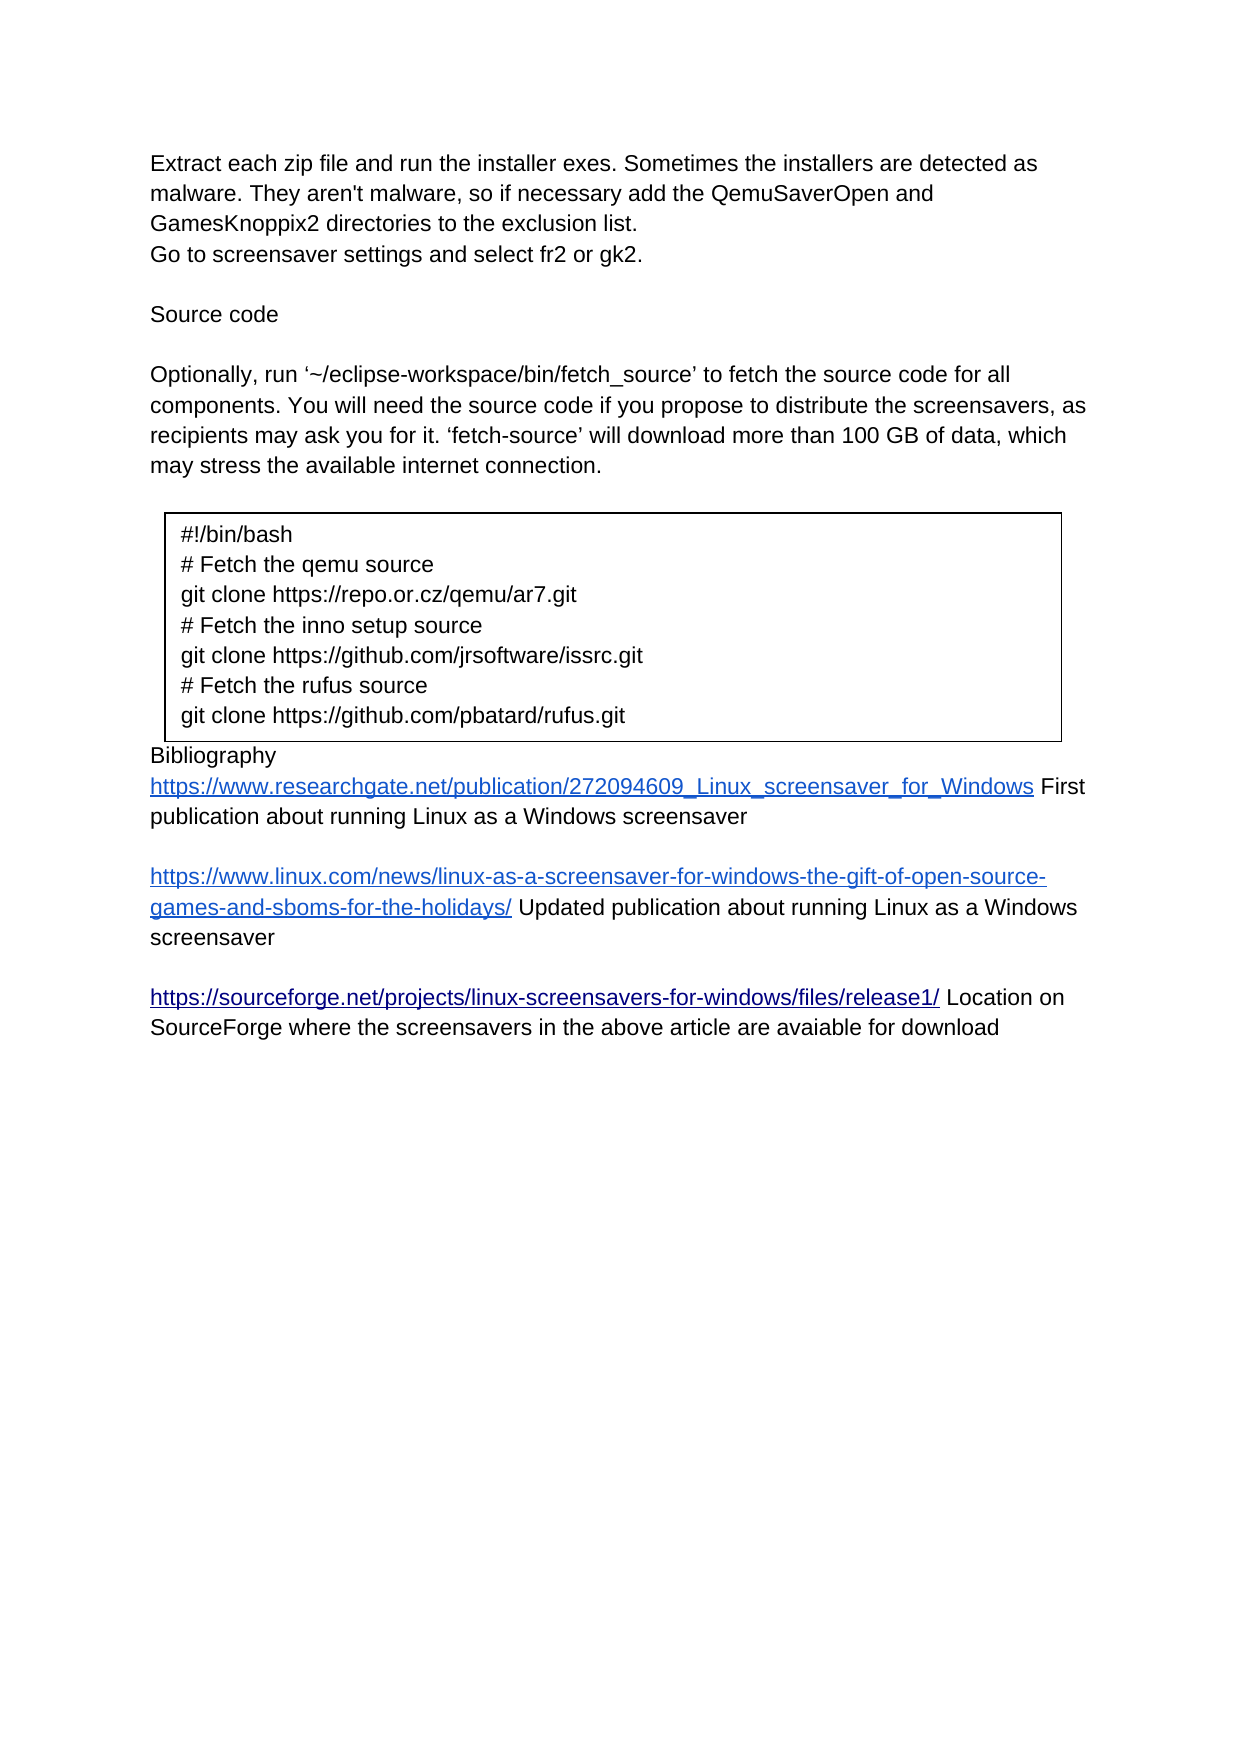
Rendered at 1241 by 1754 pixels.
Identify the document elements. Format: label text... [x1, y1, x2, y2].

text https://www.researchgate.net/publication/272094609_Linux_screensaver_for_Windows First publication about running Linux as a Windows screensaver [150, 773, 1091, 829]
text # Fetch the qemu source [181, 551, 1046, 578]
text Optionally, run ‘~/eclipse-workspace/bin/fetch_source’ to fetch the source code for all components. You will need the source code if you propose to distribute the screensavers, as recipients may ask you for it. ‘fetch-source’ will download more than 100 GB of data, which may stress the available internet connection. [150, 361, 1091, 478]
text #!/bin/bash [181, 521, 1046, 547]
text git clone https://github.com/jrsoftware/issrc.git [181, 642, 1046, 668]
text # Fetch the inno setup source [181, 612, 1046, 638]
text Go to screensaver settings and select fr2 or gk2. [150, 241, 1091, 267]
text https://www.linux.com/news/linux-as-a-screensaver-for-windows-the-gift-of-open-source-games-and-sboms-for-the-holidays/ Updated publication about running Linux as a Windows screensaver [150, 863, 1091, 950]
text Source code [150, 301, 1091, 327]
text https://sourceforge.net/projects/linux-screensavers-for-windows/files/release1/ Location on SourceForge where the screensavers in the above article are avaiable for download [150, 984, 1091, 1041]
text Extract each zip file and run the installer exes. Sometimes the installers are detected as malware. They aren't malware, so if necessary add the QemuSaverOpen and GamesKnoppix2 directories to the exclusion list. [150, 150, 1091, 237]
text Bibliography [150, 543, 1091, 769]
text # Fetch the rufus source [181, 672, 1046, 698]
text git clone https://github.com/pbatard/rufus.git [181, 702, 1046, 729]
text git clone https://repo.or.cz/qemu/ar7.git [181, 581, 1046, 608]
